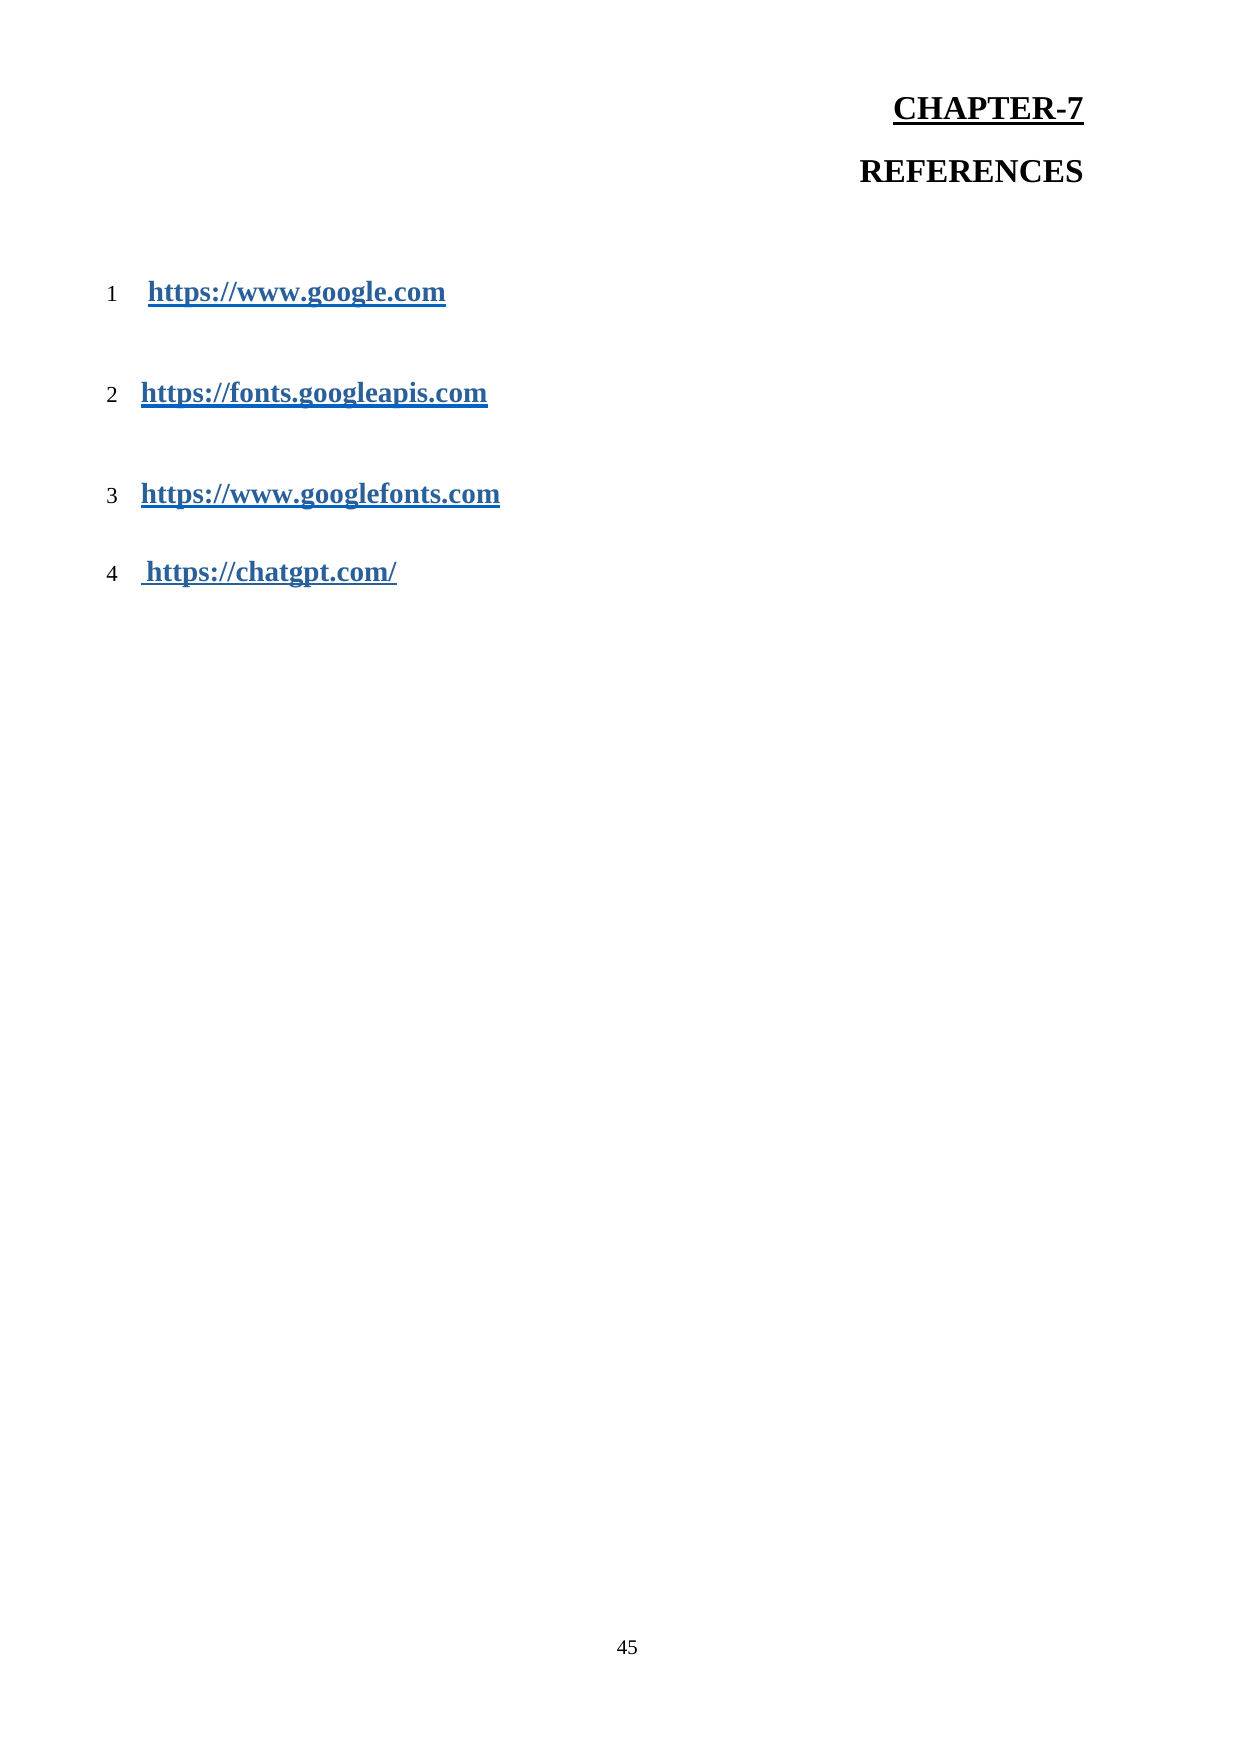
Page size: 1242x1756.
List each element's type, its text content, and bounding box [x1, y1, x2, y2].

list https://fonts.googleapis.com [106, 375, 1152, 409]
subtitle CHAPTER-7 REFERENCES [856, 88, 1083, 190]
list https://www.googlefonts.com [106, 476, 1152, 509]
list 4 https://chatgpt.com/ [106, 554, 1152, 588]
list https://www.google.com [106, 274, 1152, 308]
